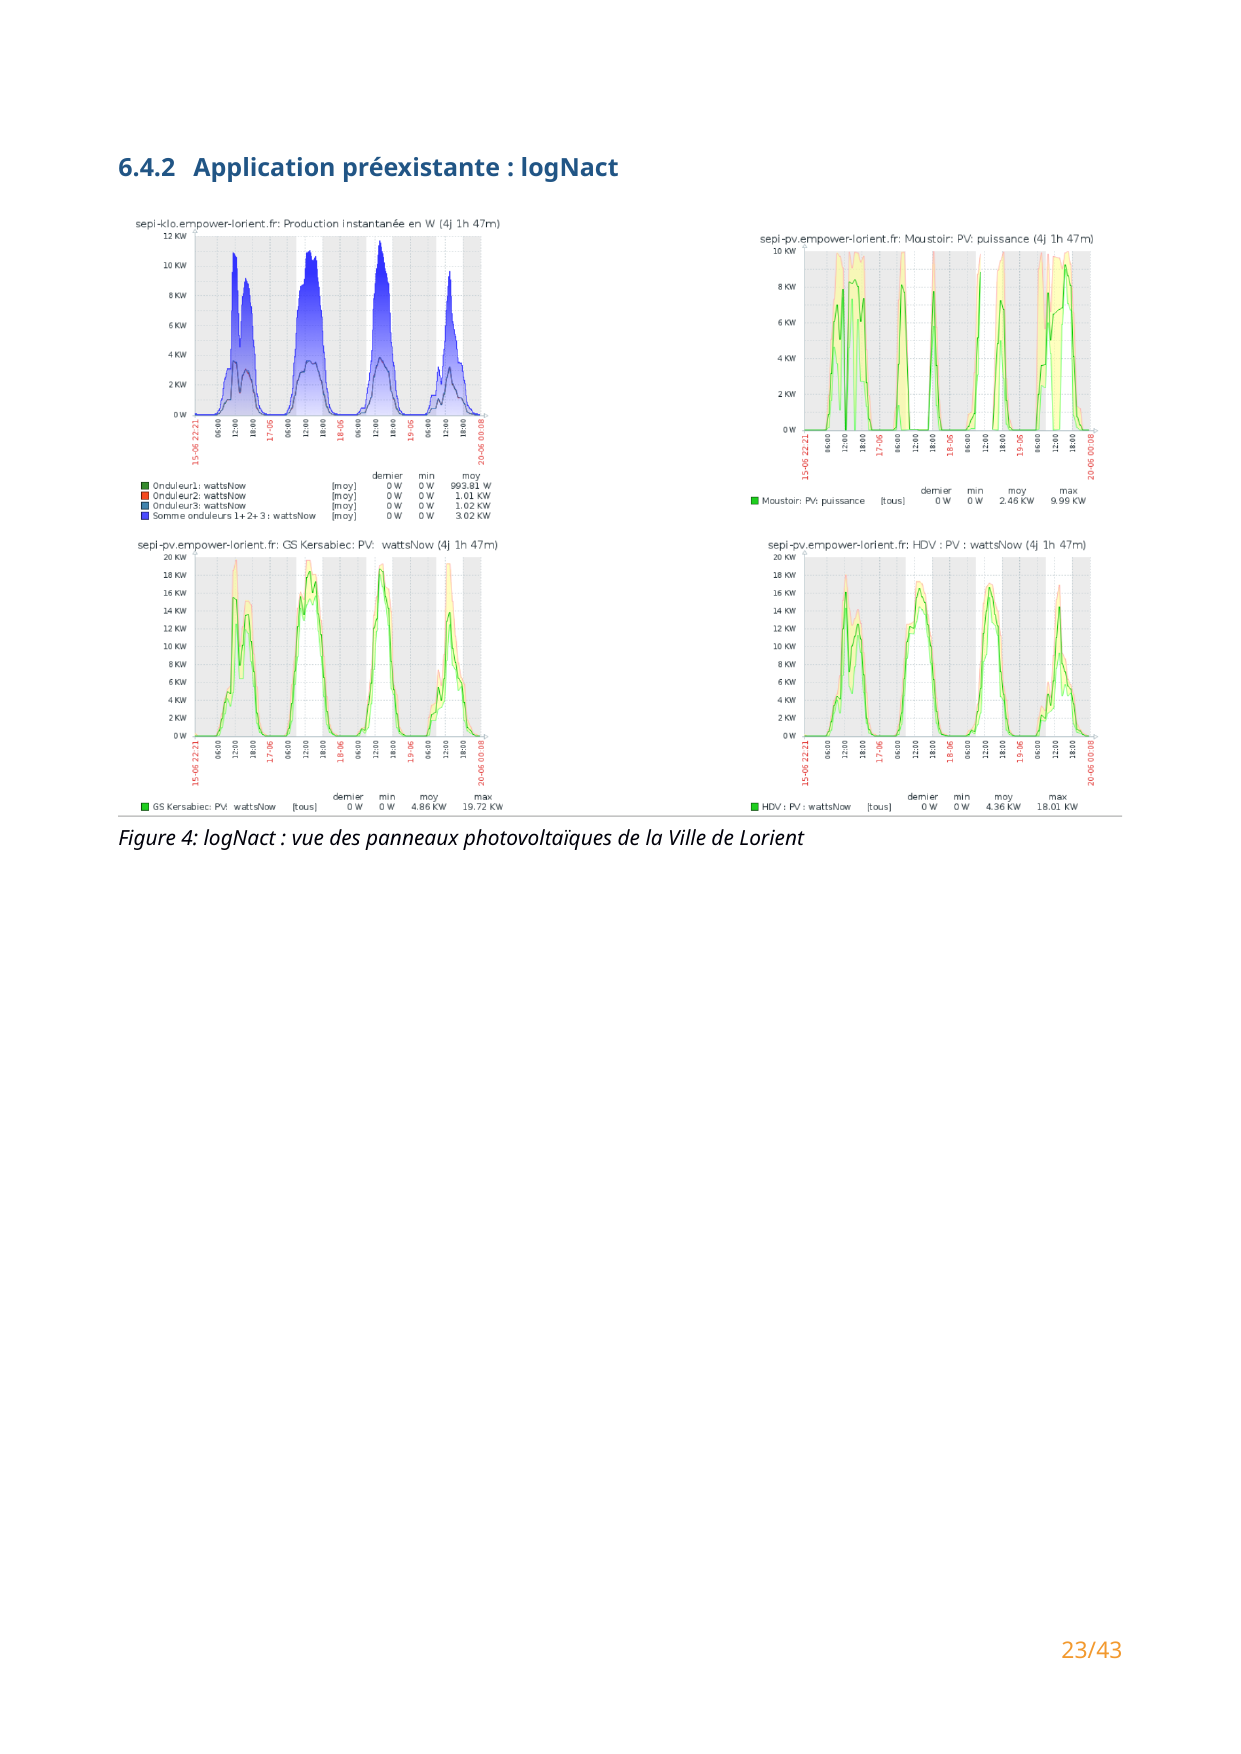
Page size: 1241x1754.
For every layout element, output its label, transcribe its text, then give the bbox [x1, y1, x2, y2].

text Figure 4: logNact : vue des panneaux photovoltaïques de la Ville de Lorient [118, 817, 1122, 852]
subtitle Application préexistante : logNact [118, 149, 1122, 183]
picture [118, 208, 1123, 817]
